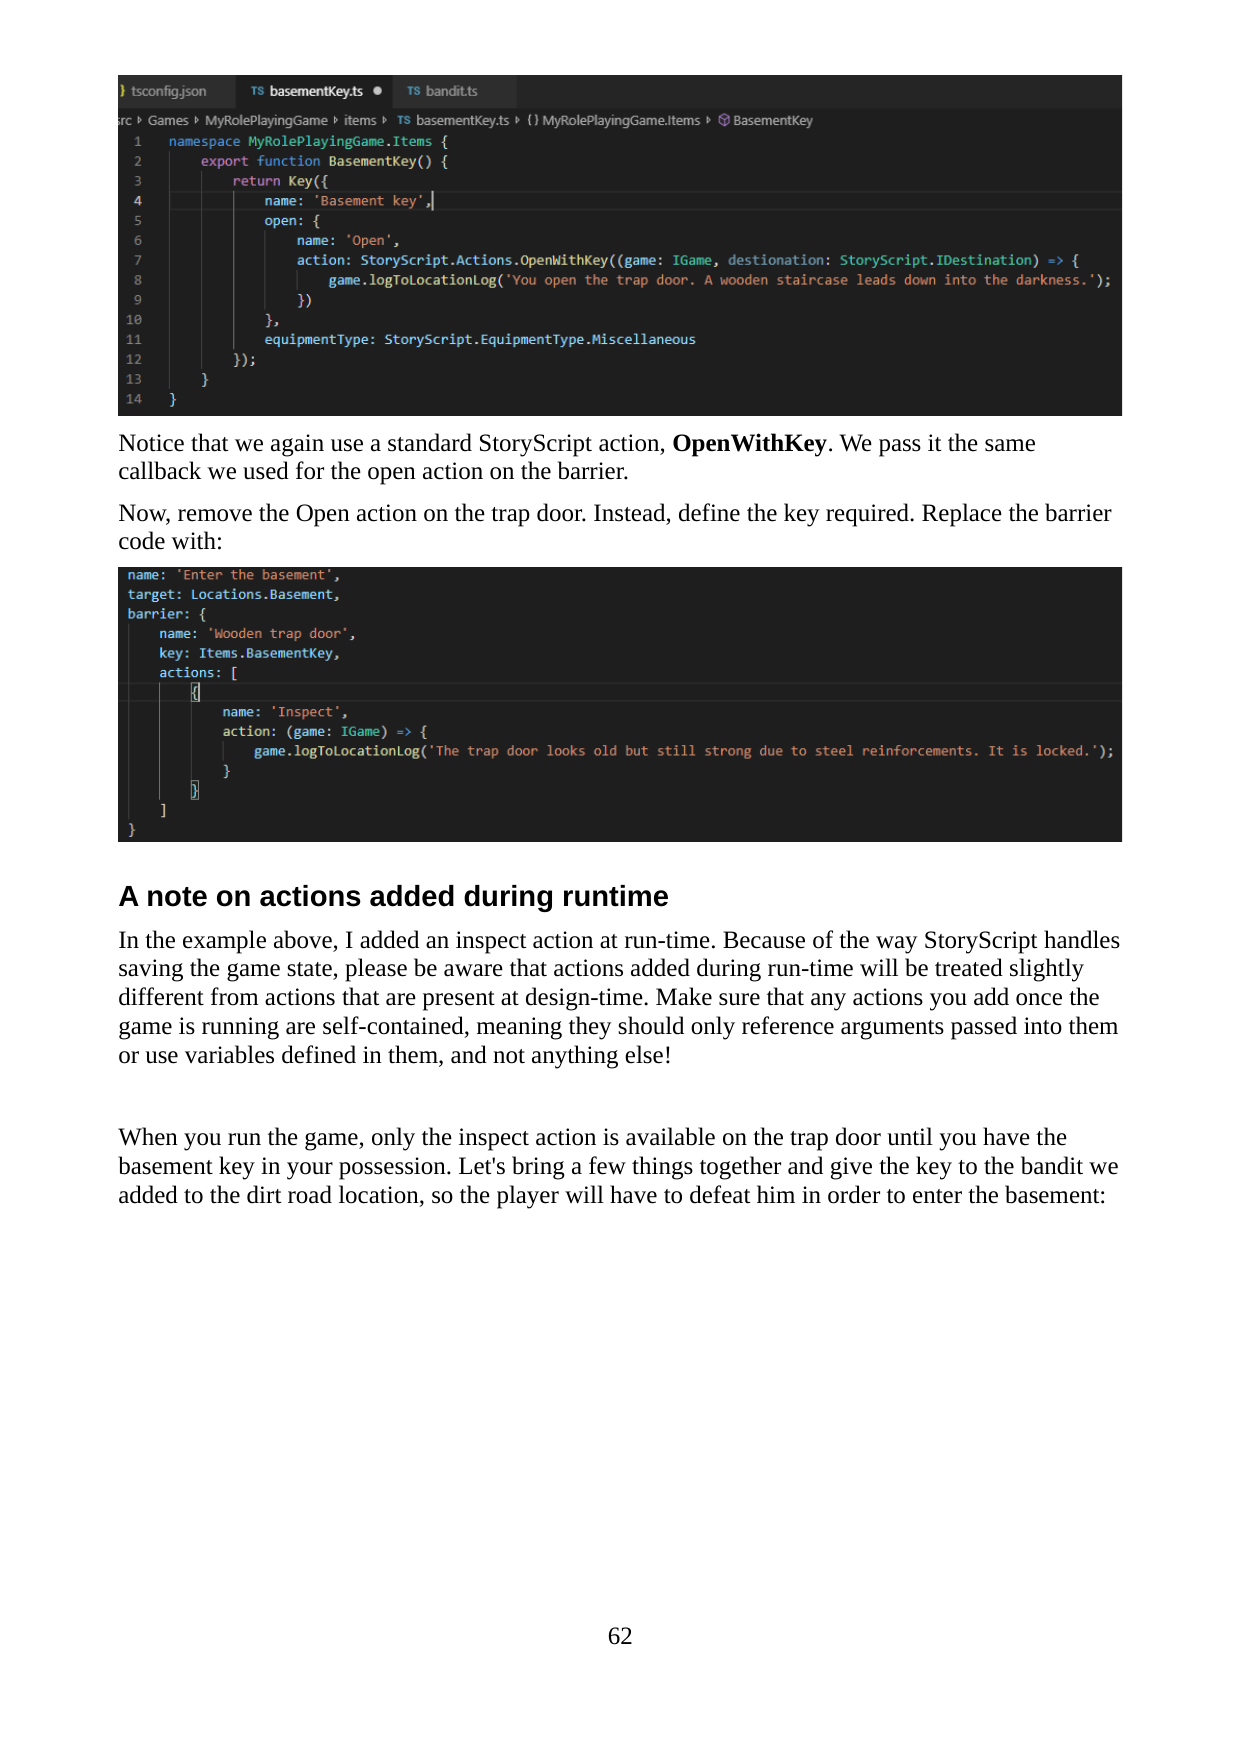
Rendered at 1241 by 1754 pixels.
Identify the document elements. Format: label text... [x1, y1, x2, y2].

text When you run the game, only the inspect action is available on the trap door until you have the basement key in your possession. Let's bring a few things together and give the key to the bandit we added to the dirt road location, so the player will have to defeat him in order to enter the basement: [118, 1122, 1122, 1208]
text In the example above, I added an inspect action at run-time. Because of the way StoryScript handles saving the game state, please be aware that actions added during run-time will be treated slightly different from actions that are present at design-time. Make sure that any actions you add once the game is running are self-contained, meaning they should only reference arguments passed into them or use variables defined in them, and not anything else! [118, 925, 1122, 1068]
subtitle A note on actions added during runtime [118, 879, 1122, 912]
text Notice that we again use a standard StoryScript action, OpenWithKey. We pass it the same callback we used for the open action on the barrier. [118, 428, 1122, 485]
text Now, remove the Open action on the trap door. Instead, define the key required. Replace the barrier code with: [118, 498, 1122, 555]
